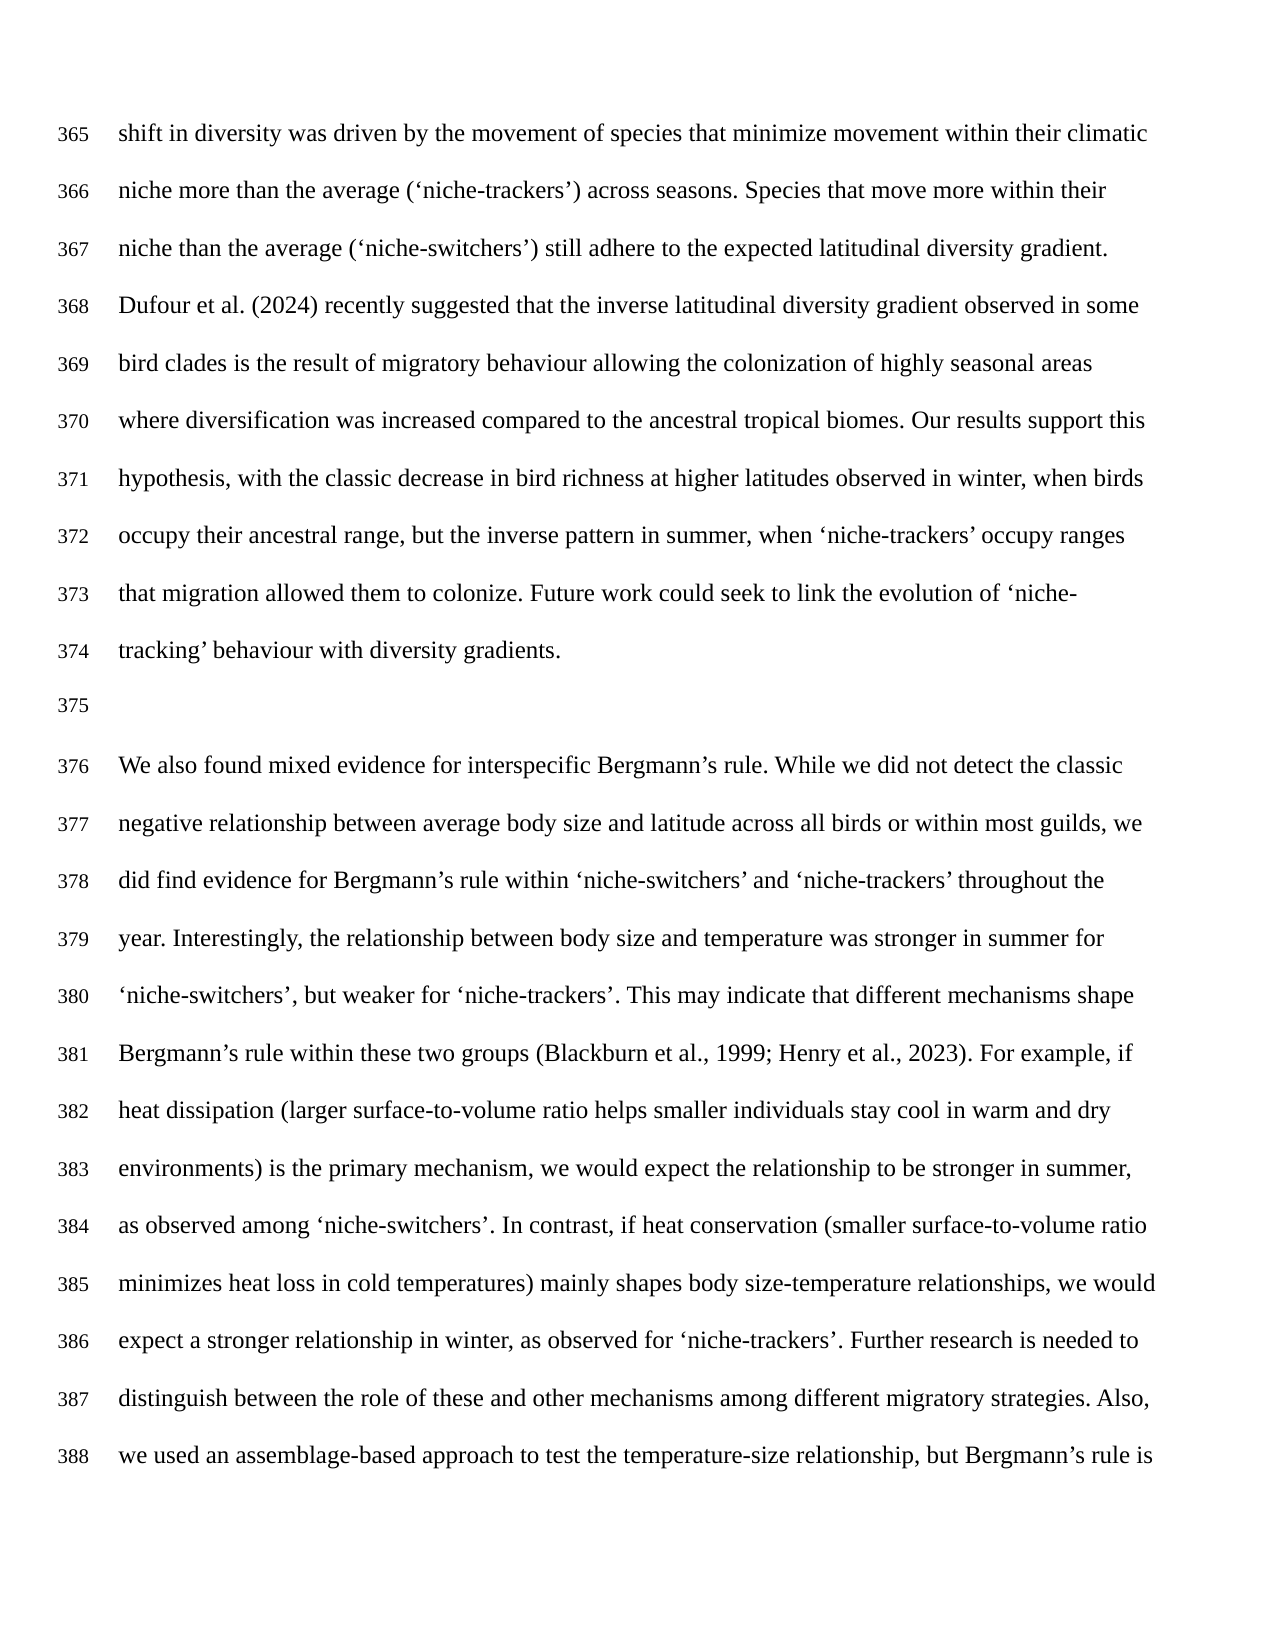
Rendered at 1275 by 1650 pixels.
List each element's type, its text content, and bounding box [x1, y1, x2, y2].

text shift in diversity was driven by the movement of species that minimize movement within their climatic niche more than the average (‘niche-trackers’) across seasons. Species that move more within their niche than the average (‘niche-switchers’) still adhere to the expected latitudinal diversity gradient. Dufour et al. (2024) recently suggested that the inverse latitudinal diversity gradient observed in some bird clades is the result of migratory behaviour allowing the colonization of highly seasonal areas where diversification was increased compared to the ancestral tropical biomes. Our results support this hypothesis, with the classic decrease in bird richness at higher latitudes observed in winter, when birds occupy their ancestral range, but the inverse pattern in summer, when ‘niche-trackers’ occupy ranges that migration allowed them to colonize. Future work could seek to link the evolution of ‘niche-tracking’ behaviour with diversity gradients. [118, 118, 1157, 664]
text We also found mixed evidence for interspecific Bergmann’s rule. While we did not detect the classic negative relationship between average body size and latitude across all birds or within most guilds, we did find evidence for Bergmann’s rule within ‘niche-switchers’ and ‘niche-trackers’ throughout the year. Interestingly, the relationship between body size and temperature was stronger in summer for ‘niche-switchers’, but weaker for ‘niche-trackers’. This may indicate that different mechanisms shape Bergmann’s rule within these two groups (Blackburn et al., 1999; Henry et al., 2023). For example, if heat dissipation (larger surface-to-volume ratio helps smaller individuals stay cool in warm and dry environments) is the primary mechanism, we would expect the relationship to be stronger in summer, as observed among ‘niche-switchers’. In contrast, if heat conservation (smaller surface-to-volume ratio minimizes heat loss in cold temperatures) mainly shapes body size-temperature relationships, we would expect a stronger relationship in winter, as observed for ‘niche-trackers’. Further research is needed to distinguish between the role of these and other mechanisms among different migratory strategies. Also, we used an assemblage-based approach to test the temperature-size relationship, but Bergmann’s rule is [118, 751, 1157, 1469]
